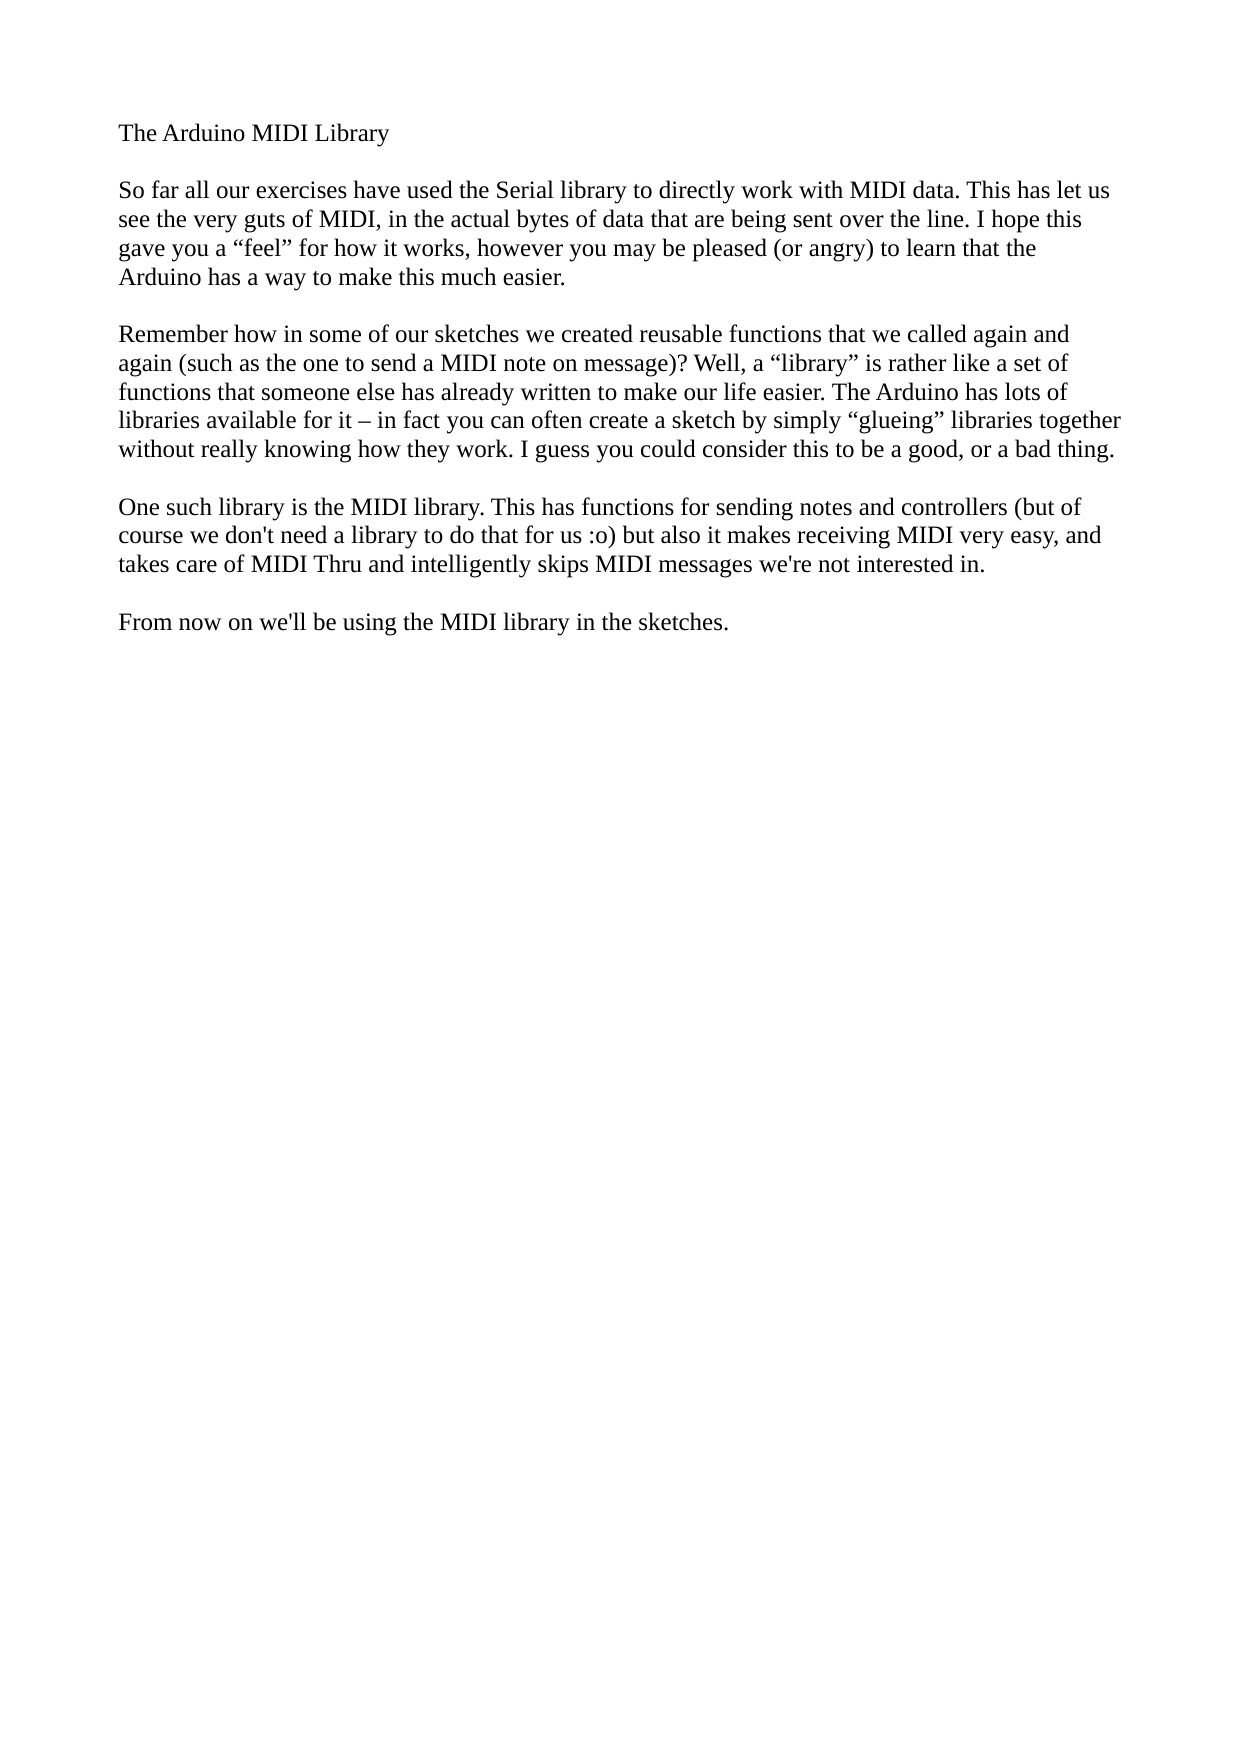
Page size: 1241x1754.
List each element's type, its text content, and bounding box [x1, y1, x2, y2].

text So far all our exercises have used the Serial library to directly work with MIDI data. This has let us see the very guts of MIDI, in the actual bytes of data that are being sent over the line. I hope this gave you a “feel” for how it works, however you may be pleased (or angry) to learn that the Arduino has a way to make this much easier. [118, 176, 1122, 291]
text Remember how in some of our sketches we created reusable functions that we called again and again (such as the one to send a MIDI note on message)? Well, a “library” is rather like a set of functions that someone else has already written to make our life easier. The Arduino has lots of libraries available for it – in fact you can often create a sketch by simply “glueing” libraries together without really knowing how they work. I guess you could consider this to be a good, or a bad thing. [118, 319, 1122, 463]
text One such library is the MIDI library. This has functions for sending notes and controllers (but of course we don't need a library to do that for us :o) but also it makes receiving MIDI very easy, and takes care of MIDI Thru and intelligently skips MIDI messages we're not interested in. [118, 492, 1122, 578]
text From now on we'll be using the MIDI library in the sketches. [118, 607, 1122, 636]
text The Arduino MIDI Library [118, 118, 1122, 147]
